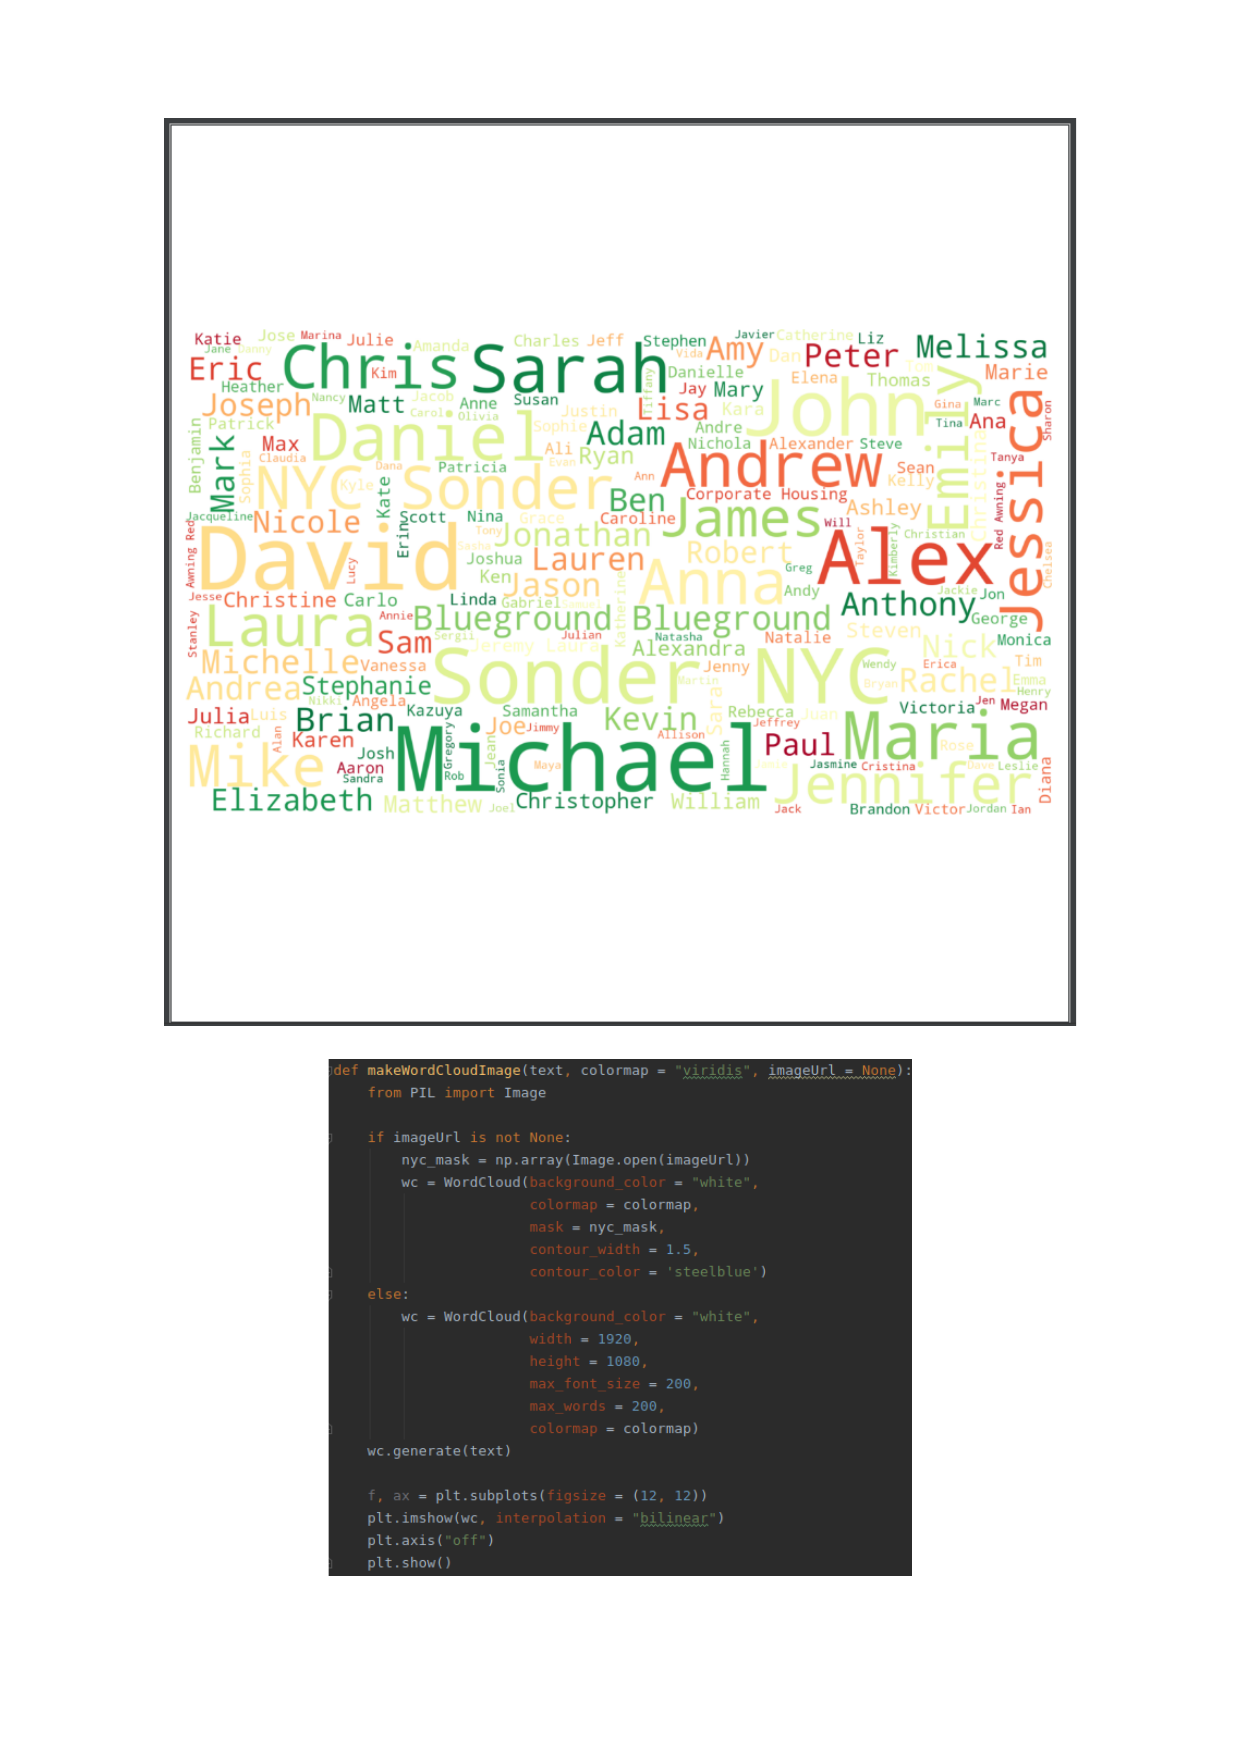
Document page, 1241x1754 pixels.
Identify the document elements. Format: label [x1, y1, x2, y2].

picture [164, 118, 1077, 1026]
picture [328, 1059, 912, 1576]
